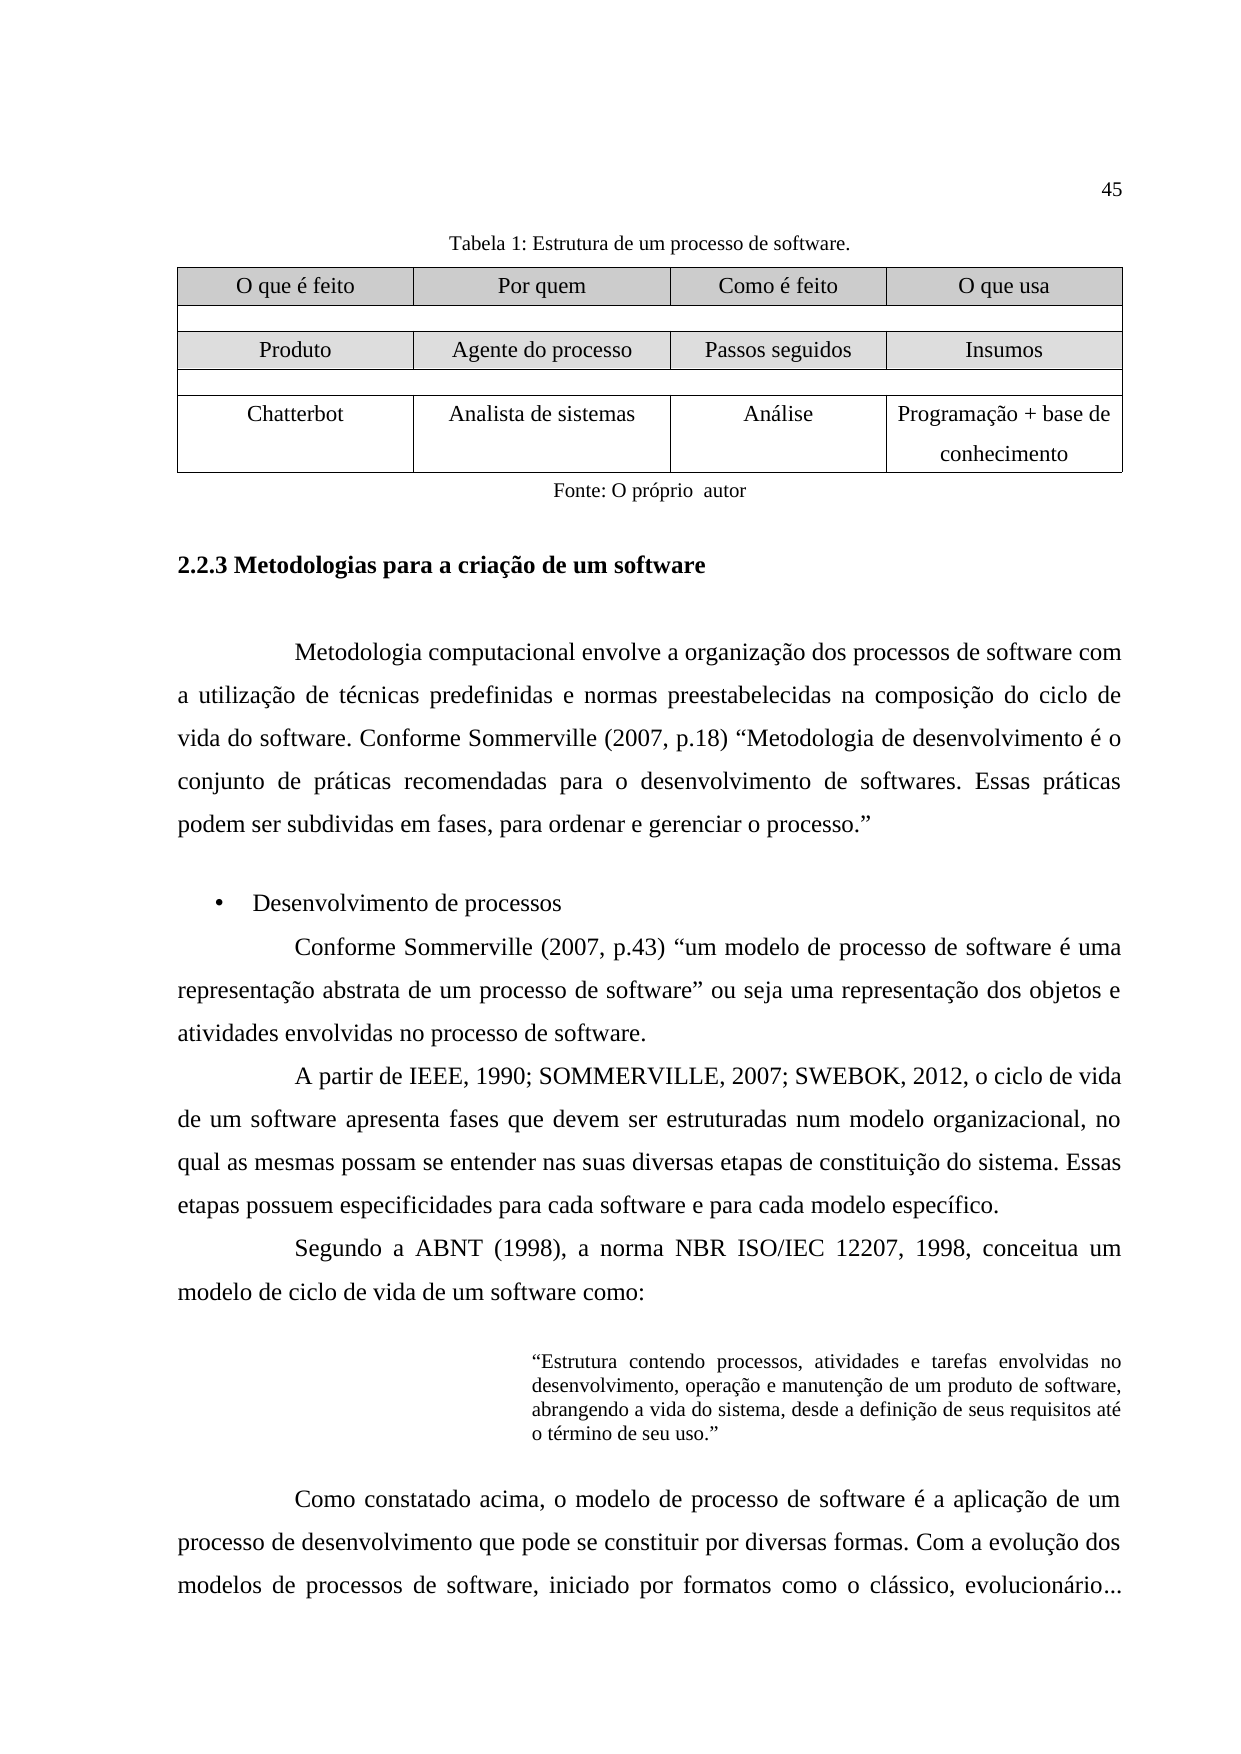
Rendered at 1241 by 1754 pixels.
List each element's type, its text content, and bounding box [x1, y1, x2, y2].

text Como constatado acima, o modelo de processo de software é a aplicação de um processo de desenvolvimento que pode se constituir por diversas formas. Com a evolução dos modelos de processos de software, iniciado por formatos como o clássico, evolucionário... [177, 1484, 1122, 1599]
table_cell Agente do processo [414, 332, 670, 368]
table_cell Programação + base de conhecimento [887, 396, 1122, 472]
text Tabela 1: Estrutura de um processo de software. [177, 231, 1122, 255]
table_cell Passos seguidos [671, 332, 886, 368]
list Desenvolvimento de processos [215, 888, 1122, 917]
text A partir de IEEE, 1990; SOMMERVILLE, 2007; SWEBOK, 2012, o ciclo de vida de um software apresenta fases que devem ser estruturadas num modelo organizacional, no qual as mesmas possam se entender nas suas diversas etapas de constituição do sistema. Essas etapas possuem especificidades para cada software e para cada modelo específico. [177, 1061, 1122, 1219]
text Metodologia computacional envolve a organização dos processos de software com a utilização de técnicas predefinidas e normas preestabelecidas na composição do ciclo de vida do software. Conforme Sommerville (2007, p.18) “Metodologia de desenvolvimento é o conjunto de práticas recomendadas para o desenvolvimento de softwares. Essas práticas podem ser subdividas em fases, para ordenar e gerenciar o processo.” [177, 637, 1122, 838]
text 2.2.3 Metodologias para a criação de um software [177, 551, 1122, 579]
table_cell Insumos [887, 332, 1122, 368]
table_header Por quem [414, 268, 670, 305]
table_cell Chatterbot [178, 396, 413, 472]
table_cell [178, 370, 1122, 394]
table_cell [178, 306, 1122, 331]
table_cell Produto [178, 332, 413, 368]
table_header O que é feito [178, 268, 413, 305]
text Conforme Sommerville (2007, p.43) “um modelo de processo de software é uma representação abstrata de um processo de software” ou seja uma representação dos objetos e atividades envolvidas no processo de software. [177, 932, 1122, 1047]
table_cell Análise [671, 396, 886, 472]
text Segundo a ABNT (1998), a norma NBR ISO/IEC 12207, 1998, conceitua um modelo de ciclo de vida de um software como: [177, 1233, 1122, 1305]
table_cell Fonte: O próprio autor [177, 473, 1122, 507]
table_cell Analista de sistemas [414, 396, 670, 472]
table_header O que usa [887, 268, 1122, 305]
text “Estrutura contendo processos, atividades e tarefas envolvidas no desenvolvimento, operação e manutenção de um produto de software, abrangendo a vida do sistema, desde a definição de seus requisitos até o término de seu uso.” [532, 1348, 1122, 1445]
table_header Como é feito [671, 268, 886, 305]
